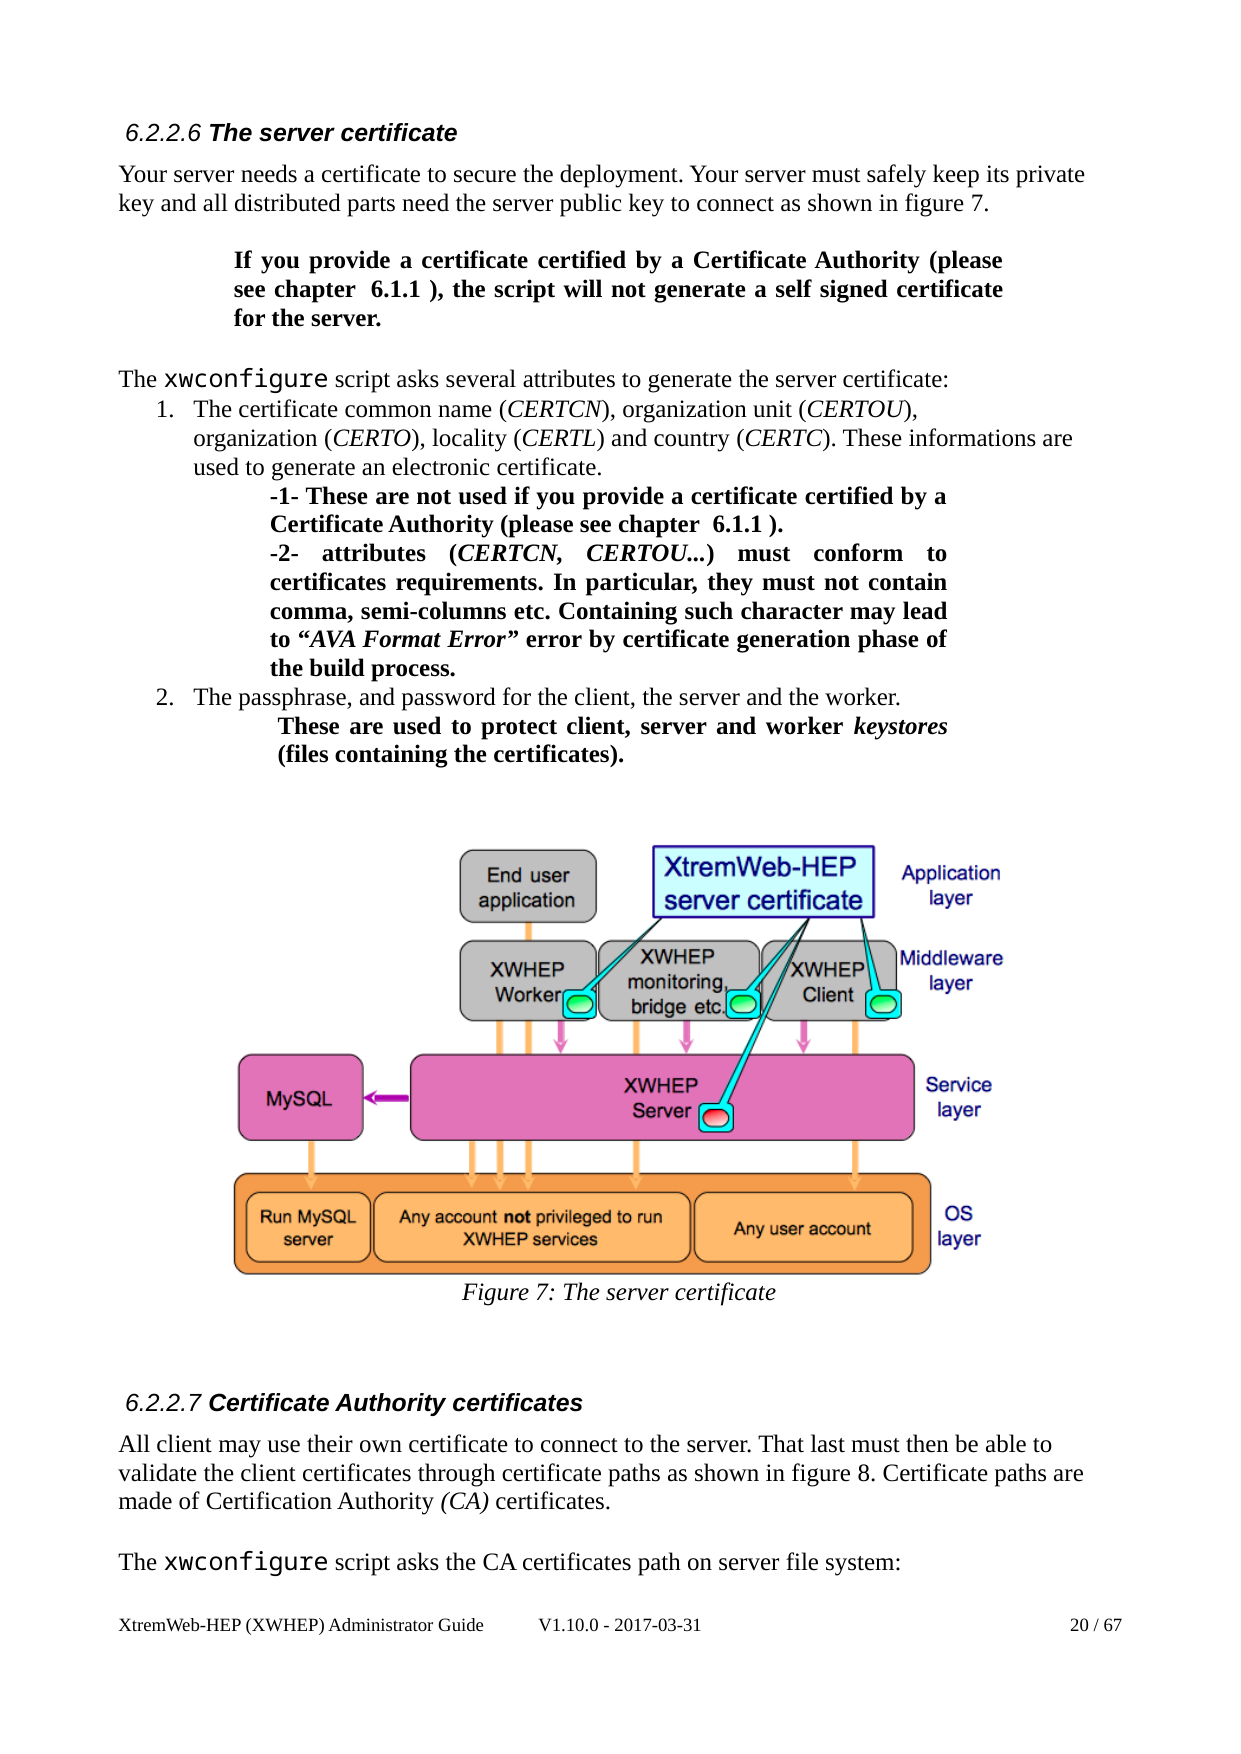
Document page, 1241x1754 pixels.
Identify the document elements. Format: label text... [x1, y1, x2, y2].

list The passphrase, and password for the client, the server and the worker. [156, 682, 1122, 711]
subtitle The server certificate [118, 118, 1122, 147]
text All client may use their own certificate to connect to the server. That last must then be able to validate the client certificates through certificate paths as shown in figure 8. Certificate paths are made of Certification Authority (CA) certificates. [118, 1429, 1122, 1515]
text If you provide a certificate certified by a Certificate Authority (please see chapter 6.1.1), the script will not generate a self signed certificate for the server. [233, 245, 1004, 332]
list These are used to protect client, server and worker keystores (files containing the certificates). [241, 711, 948, 768]
text Figure 7: The server certificate [228, 1277, 1012, 1305]
list -1- These are not used if you provide a certificate certified by a Certificate Authority (please see chapter 6.1.1). [233, 481, 948, 538]
list The certificate common name (CERTCN), organization unit (CERTOU), organization (CERTO), locality (CERTL) and country (CERTC). These informations are used to generate an electronic certificate. [156, 394, 1122, 481]
list -2- attributes (CERTCN, CERTOU...) must conform to certificates requirements. In particular, they must not contain comma, semi-columns etc. Containing such character may lead to “AVA Format Error” error by certificate generation phase of the build process. [233, 538, 948, 682]
picture [228, 838, 1013, 1277]
text The xwconfigure script asks several attributes to generate the server certificate: [118, 360, 1122, 394]
text Your server needs a certificate to secure the deployment. Your server must safely keep its private key and all distributed parts need the server public key to connect as shown in figure 7. [118, 159, 1122, 217]
text The xwconfigure script asks the CA certificates path on server file system: [118, 1544, 1122, 1578]
subtitle Certificate Authority certificates [118, 1388, 1122, 1416]
